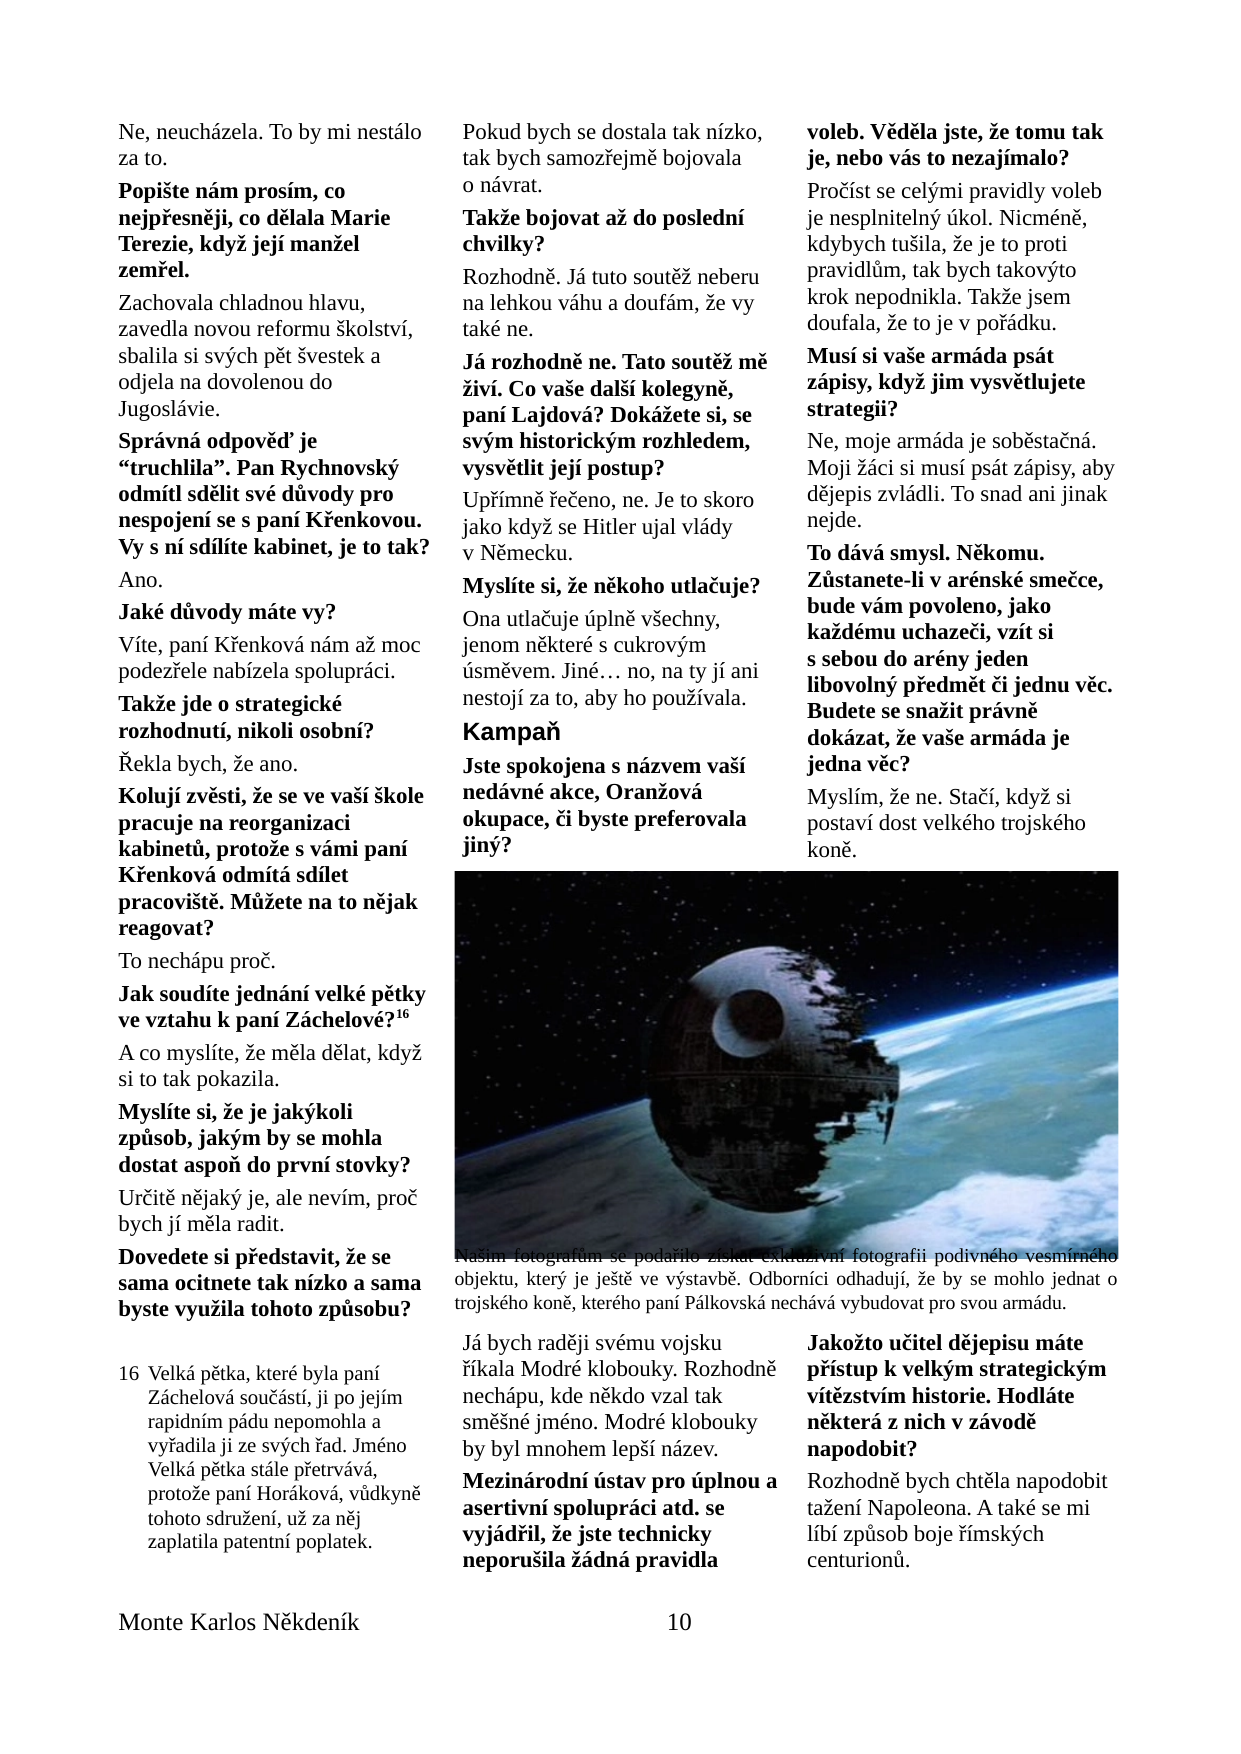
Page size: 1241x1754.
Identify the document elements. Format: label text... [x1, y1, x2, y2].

text Musí si vaše armáda psát zápisy, když jim vysvětlujete strategii? [807, 342, 1122, 421]
picture [457, 1251, 463, 1259]
text Jak soudíte jednání velké pětky ve vztahu k paní Záchelové? [118, 980, 433, 1032]
text Jakožto učitel dějepisu máte přístup k velkým strategickým vítězstvím historie. Hodláte některá z nich v závodě napodobit? [807, 868, 1122, 1461]
text Dovedete si představit, že se sama ocitnete tak nízko a sama byste využila tohoto způsobu? [118, 1243, 433, 1322]
text Mezinárodní ústav pro úplnou a asertivní spolupráci atd. se vyjádřil, že jste technicky neporušila žádná pravidla [462, 1467, 777, 1573]
text Ne, moje armáda je soběstačná. Moji žáci si musí psát zápisy, aby dějepis zvládli. To snad ani jinak nejde. [807, 427, 1122, 533]
text Správná odpověď je “truchlila”. Pan Rychnovský odmítl sdělit své důvody pro nespojení se s paní Křenkovou. Vy s ní sdílíte kabinet, je to tak? [118, 427, 433, 559]
text Myslíte si, že je jakýkoli způsob, jakým by se mohla dostat aspoň do první stovky? [118, 1098, 433, 1177]
text Myslíte si, že někoho utlačuje? [462, 572, 777, 598]
text Ano. [118, 566, 433, 592]
text Já bych raději svému vojsku říkala Modré klobouky. Rozhodně nechápu, kde někdo vzal tak směšné jméno. Modré klobouky by byl mnohem lepší název. [462, 1259, 777, 1461]
text Kolují zvěsti, že se ve vaší škole pracuje na reorganizaci kabinetů, protože s vámi paní Křenková odmítá sdílet pracoviště. Můžete na to nějak reagovat? [118, 782, 433, 941]
subtitle Kampaň [462, 717, 777, 746]
text Ona utlačuje úplně všechny, jenom některé s cukrovým úsměvem. Jiné… no, na ty jí ani nestojí za to, aby ho používala. [462, 605, 777, 710]
text Zachovala chladnou hlavu, zavedla novou reformu školství, sbalila si svých pět švestek a odjela na dovolenou do Jugoslávie. [118, 289, 433, 421]
text Pročíst se celými pravidly voleb je nesplnitelný úkol. Nicméně, kdybych tušila, že je to proti pravidlům, tak bych takovýto krok nepodnikla. Takže jsem doufala, že to je v pořádku. [807, 177, 1122, 335]
text Takže jde o strategické rozhodnutí, nikoli osobní? [118, 690, 433, 743]
text Myslím, že ne. Stačí, když si postaví dost velkého trojského koně. [807, 783, 1122, 862]
text A co myslíte, že měla dělat, když si to tak pokazila. [118, 1039, 433, 1092]
text Víte, paní Křenková nám až moc podezřele nabízela spolupráci. [118, 631, 433, 684]
text Já rozhodně ne. Tato soutěž mě živí. Co vaše další kolegyně, paní Lajdová? Dokážete si, se svým historickým rozhledem, vysvětlit její postup? [462, 348, 777, 480]
text To dává smysl. Někomu. Zůstanete-li v arénské smečce, bude vám povoleno, jako každému uchazeči, vzít si s sebou do arény jeden libovolný předmět či jednu věc. Budete se snažit právně dokázat, že vaše armáda je jedna věc? [807, 539, 1122, 776]
text Rozhodně bych chtěla napodobit tažení Napoleona. A také se mi líbí způsob boje římských centurionů. [807, 1467, 1122, 1573]
text Pokud bych se dostala tak nízko, tak bych samozřejmě bojovala o návrat. [462, 118, 777, 197]
text Jste spokojena s názvem vaší nedávné akce, Oranžová okupace, či byste preferovala jiný? [462, 752, 777, 857]
text To nechápu proč. [118, 947, 433, 973]
text Jaké důvody máte vy? [118, 598, 433, 625]
text Upřímně řečeno, ne. Je to skoro jako když se Hitler ujal vlády v Německu. [462, 487, 777, 566]
text Určitě nějaký je, ale nevím, proč bych jí měla radit. [118, 1184, 433, 1236]
text Rozhodně. Já tuto soutěž neberu na lehkou váhu a doufám, že vy také ne. [462, 263, 777, 342]
picture [454, 871, 1119, 1259]
text Ne, neucházela. To by mi nestálo za to. [118, 118, 433, 171]
text voleb. Věděla jste, že tomu tak je, nebo vás to nezajímalo? [807, 118, 1122, 171]
text Popište nám prosím, co nejpřesněji, co dělala Marie Terezie, když její manžel zemřel. [118, 177, 433, 283]
text Velká pětka, které byla paní Záchelová součástí, ji po jejím rapidním pádu nepomohla a vyřadila ji ze svých řad. Jméno Velká pětka stále přetrvává, protože paní Horáková, vůdkyně tohoto sdružení, už za něj zaplatila patentní poplatek. [118, 1361, 433, 1578]
text Takže bojovat až do poslední chvilky? [462, 204, 777, 256]
text Řekla bych, že ano. [118, 749, 433, 776]
